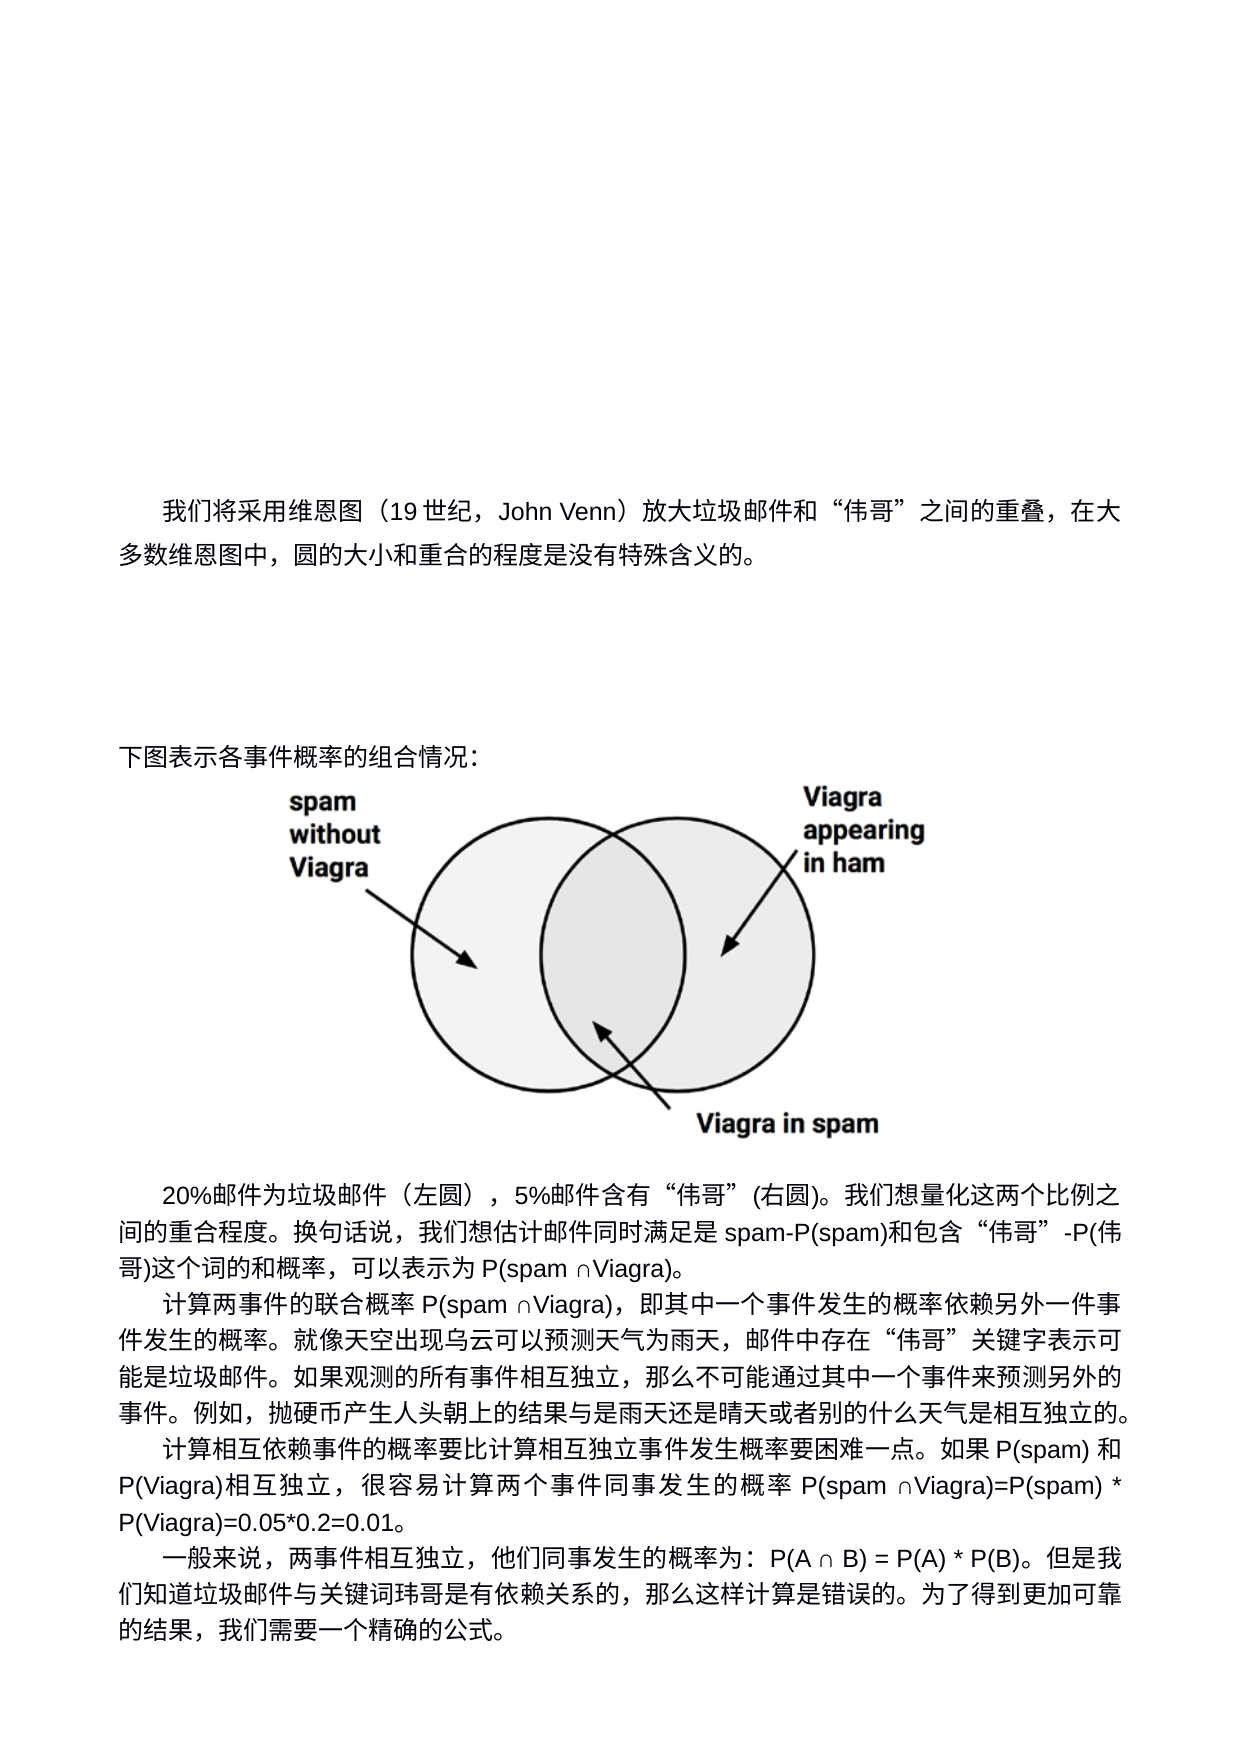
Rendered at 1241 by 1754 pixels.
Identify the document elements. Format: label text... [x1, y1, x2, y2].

text 20%邮件为垃圾邮件（左圆），5%邮件含有“伟哥”(右圆)。我们想量化这两个比例之间的重合程度。换句话说，我们想估计邮件同时满足是spam-P(spam)和包含“伟哥”-P(伟哥)这个词的和概率，可以表示为P(spam ∩Viagra)。 [118, 1176, 1122, 1284]
text 我们将采用维恩图（19世纪，John Venn）放大垃圾邮件和“伟哥”之间的重叠，在大多数维恩图中，圆的大小和重合的程度是没有特殊含义的。 [118, 492, 1122, 572]
text 下图表示各事件概率的组合情况： [118, 737, 1122, 773]
text 计算相互依赖事件的概率要比计算相互独立事件发生概率要困难一点。如果P(spam) 和P(Viagra)相互独立，很容易计算两个事件同事发生的概率P(spam ∩Viagra)=P(spam) * P(Viagra)=0.05*0.2=0.01。 [118, 1429, 1122, 1538]
text 计算两事件的联合概率P(spam ∩Viagra)，即其中一个事件发生的概率依赖另外一件事件发生的概率。就像天空出现乌云可以预测天气为雨天，邮件中存在“伟哥”关键字表示可能是垃圾邮件。如果观测的所有事件相互独立，那么不可能通过其中一个事件来预测另外的事件。例如，抛硬币产生人头朝上的结果与是雨天还是晴天或者别的什么天气是相互独立的。 [118, 1284, 1122, 1429]
text 一般来说，两事件相互独立，他们同事发生的概率为：P(A ∩ B) = P(A) * P(B)。但是我们知道垃圾邮件与关键词玮哥是有依赖关系的，那么这样计算是错误的。为了得到更加可靠的结果，我们需要一个精确的公式。 [118, 1538, 1122, 1647]
